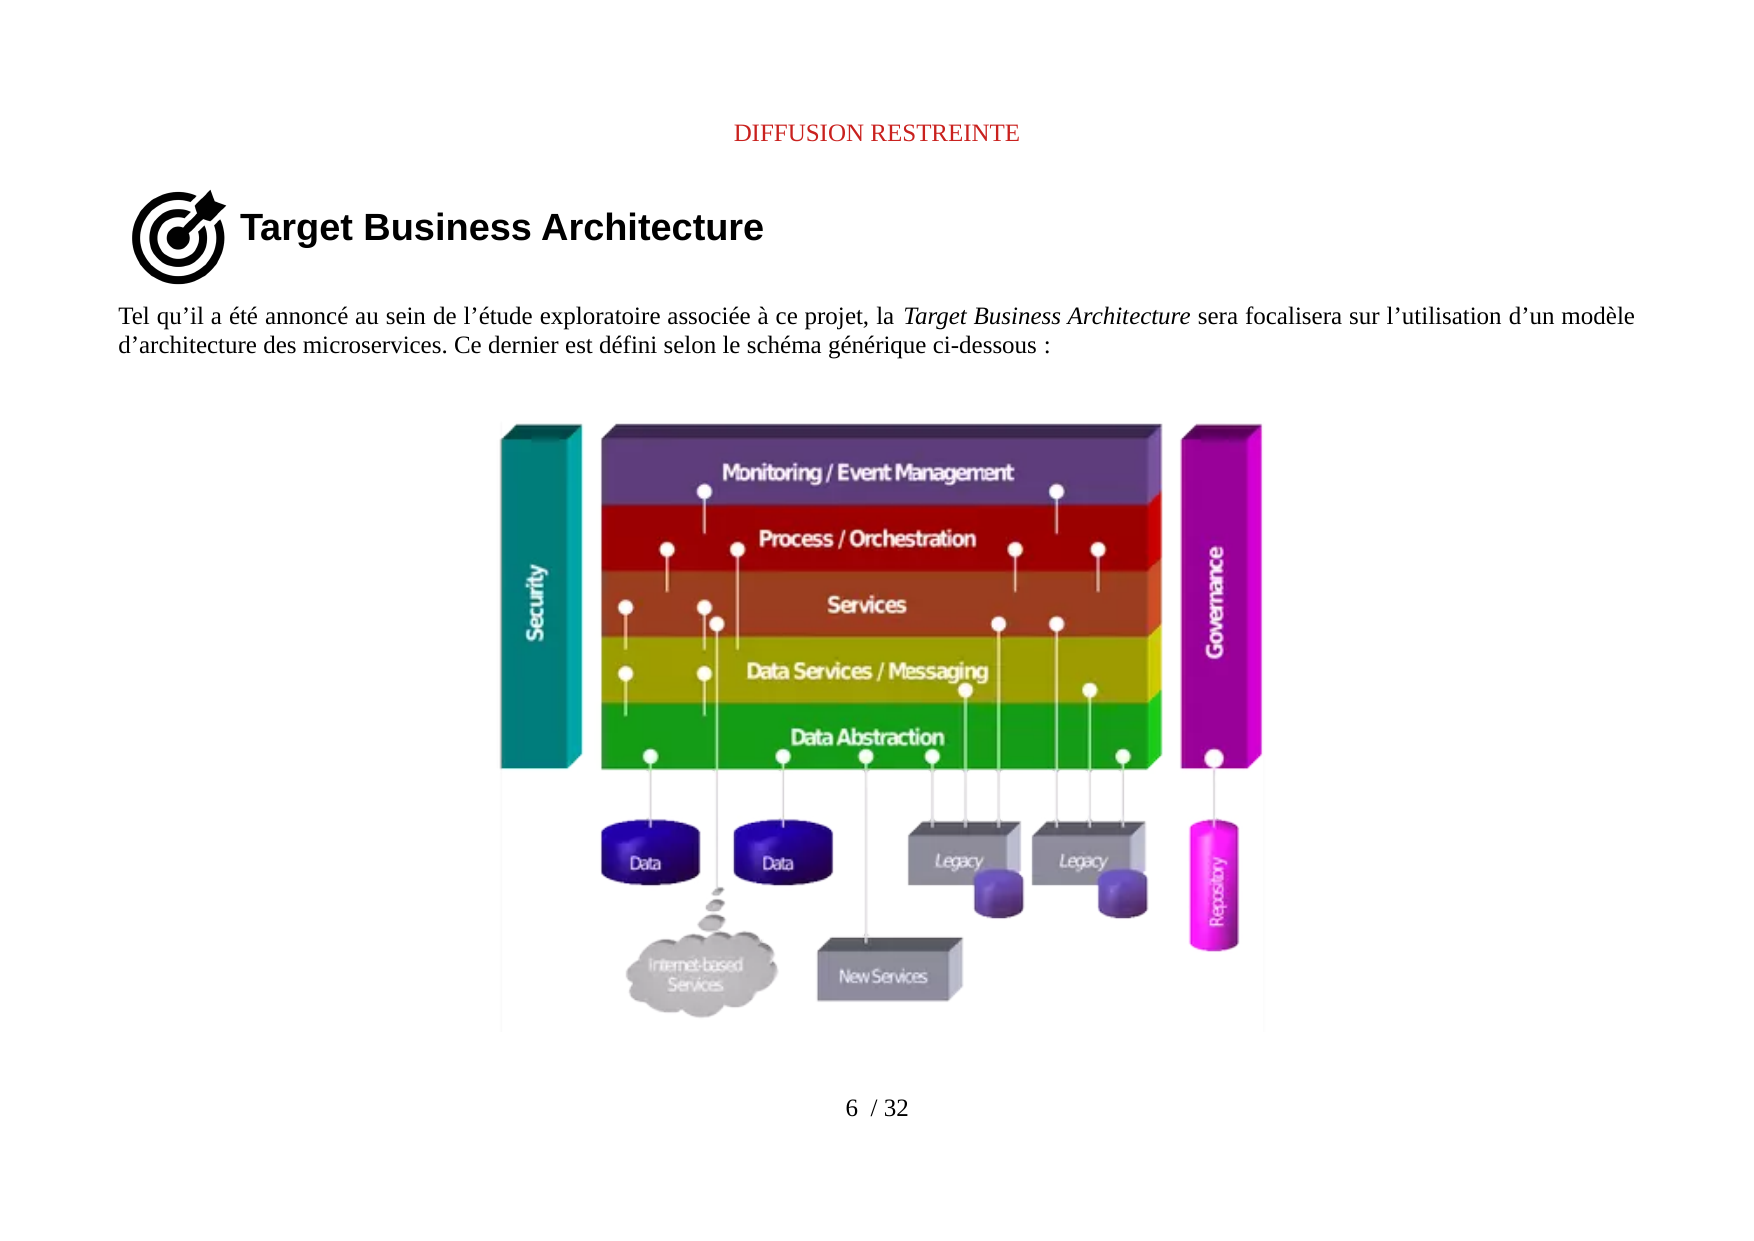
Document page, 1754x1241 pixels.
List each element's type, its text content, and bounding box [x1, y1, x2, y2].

text Tel qu’il a été annoncé au sein de l’étude exploratoire associée à ce projet, la Target Business Architecture sera focalisera sur l’utilisation d’un modèle d’architecture des microservices. Ce dernier est défini selon le schéma générique ci-dessous : [118, 301, 1636, 358]
picture [117, 176, 240, 299]
subtitle Target Business Architecture [240, 205, 1636, 249]
picture [476, 370, 1278, 1032]
